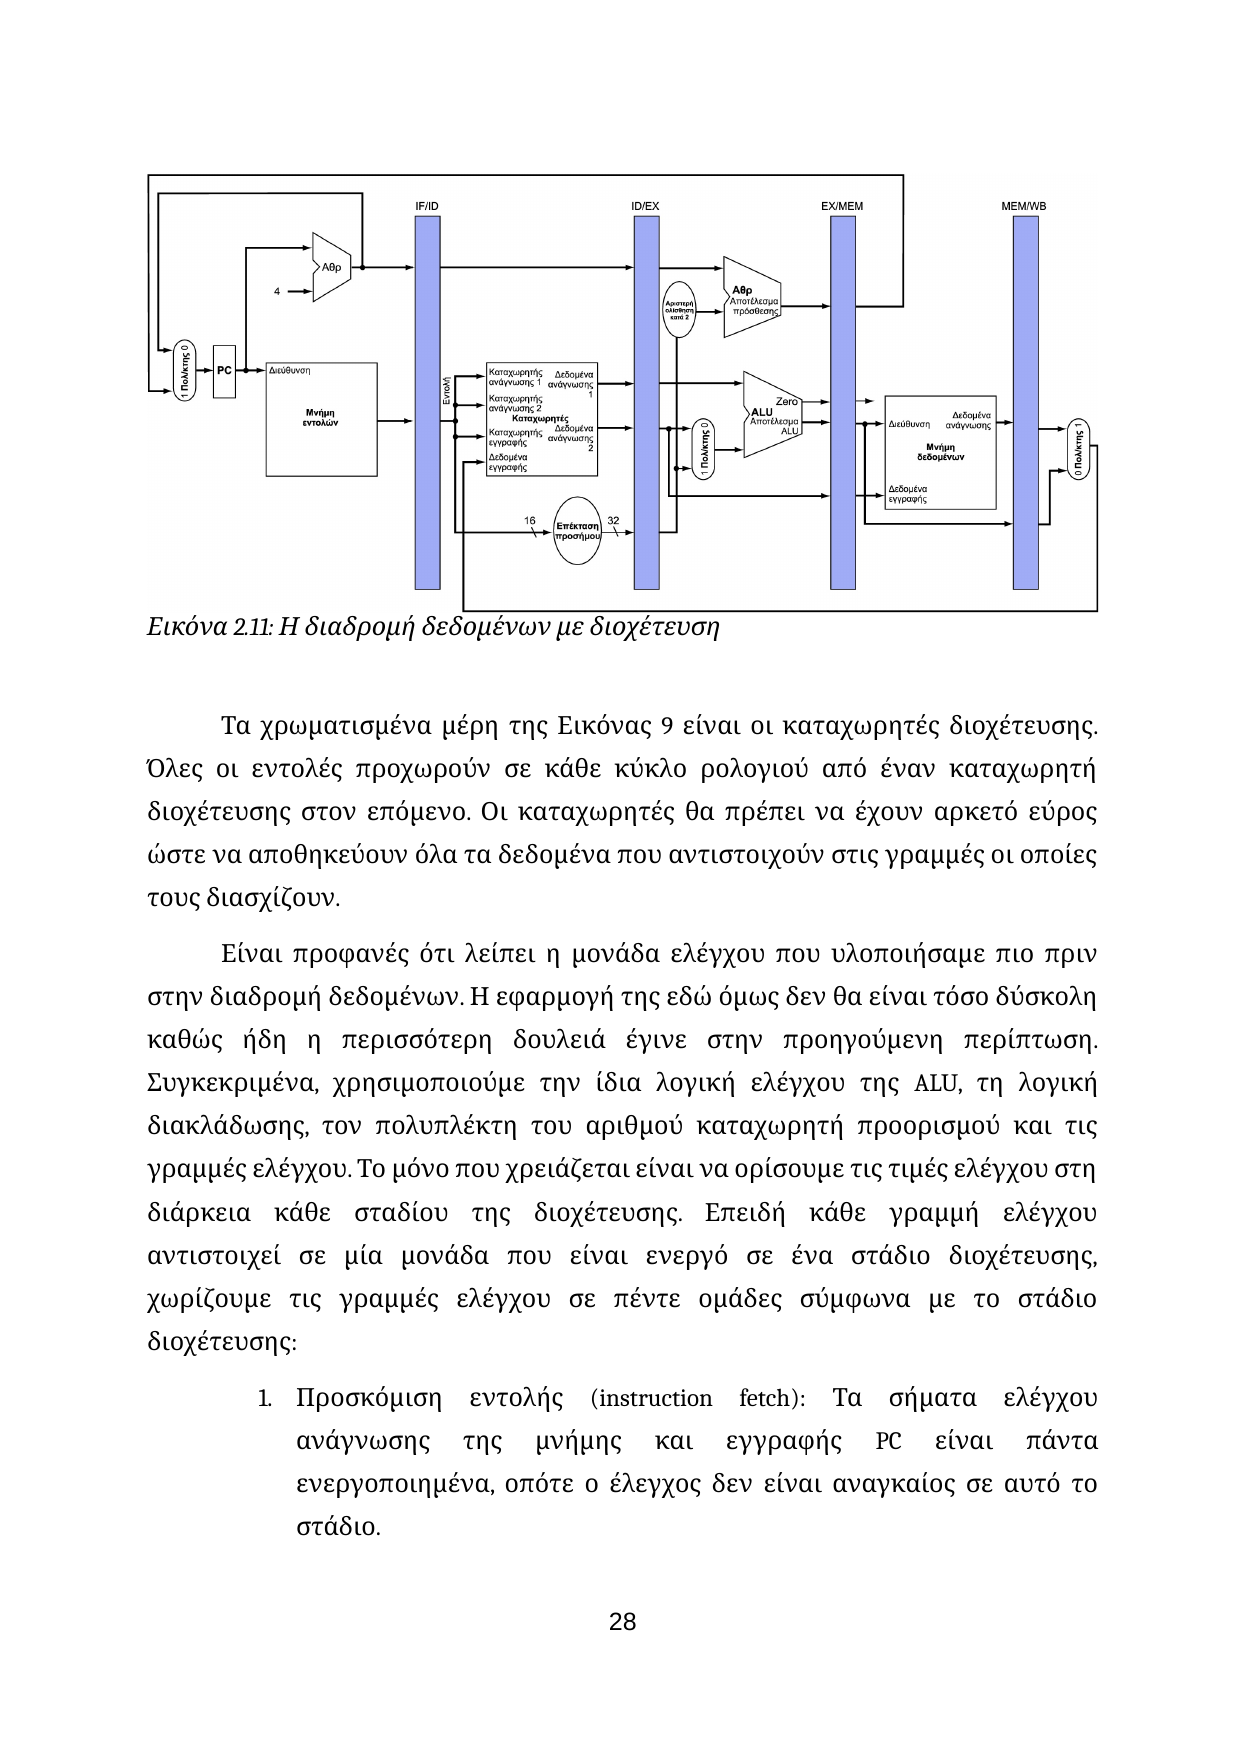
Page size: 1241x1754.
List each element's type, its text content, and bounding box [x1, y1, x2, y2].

text Τα χρωματισμένα μέρη της Εικόνας 9 είναι οι καταχωρητές διοχέτευσης. Όλες οι εντολές προχωρούν σε κάθε κύκλο ρολογιού από έναν καταχωρητή διοχέτευσης στον επόμενο. Οι καταχωρητές θα πρέπει να έχουν αρκετό εύρος ώστε να αποθηκεύουν όλα τα δεδομένα που αντιστοιχούν στις γραμμές οι οποίες τους διασχίζουν. [147, 712, 1098, 913]
text Είναι προφανές ότι λείπει η μονάδα ελέγχου που υλοποιήσαμε πιο πριν στην διαδρομή δεδομένων. Η εφαρμογή της εδώ όμως δεν θα είναι τόσο δύσκολη καθώς ήδη η περισσότερη δουλειά έγινε στην προηγούμενη περίπτωση. Συγκεκριμένα, χρησιμοποιούμε την ίδια λογική ελέγχου της ALU, τη λογική διακλάδωσης, τον πολυπλέκτη του αριθμού καταχωρητή προορισμού και τις γραμμές ελέγχου. Το μόνο που χρειάζεται είναι να ορίσουμε τις τιμές ελέγχου στη διάρκεια κάθε σταδίου της διοχέτευσης. Επειδή κάθε γραμμή ελέγχου αντιστοιχεί σε μία μονάδα που είναι ενεργό σε ένα στάδιο διοχέτευσης, χωρίζουμε τις γραμμές ελέγχου σε πέντε ομάδες σύμφωνα με το στάδιο διοχέτευσης: [147, 940, 1098, 1357]
list Προσκόμιση εντολής (instruction fetch): Τα σήματα ελέγχου ανάγνωσης της μνήμης και εγγραφής PC είναι πάντα ενεργοποιημένα, οπότε ο έλεγχος δεν είναι αναγκαίος σε αυτό το στάδιο. [258, 1383, 1098, 1542]
picture [146, 173, 1099, 613]
text Εικόνα 2.11: Η διαδρομή δεδομένων με διοχέτευση [147, 613, 1098, 642]
